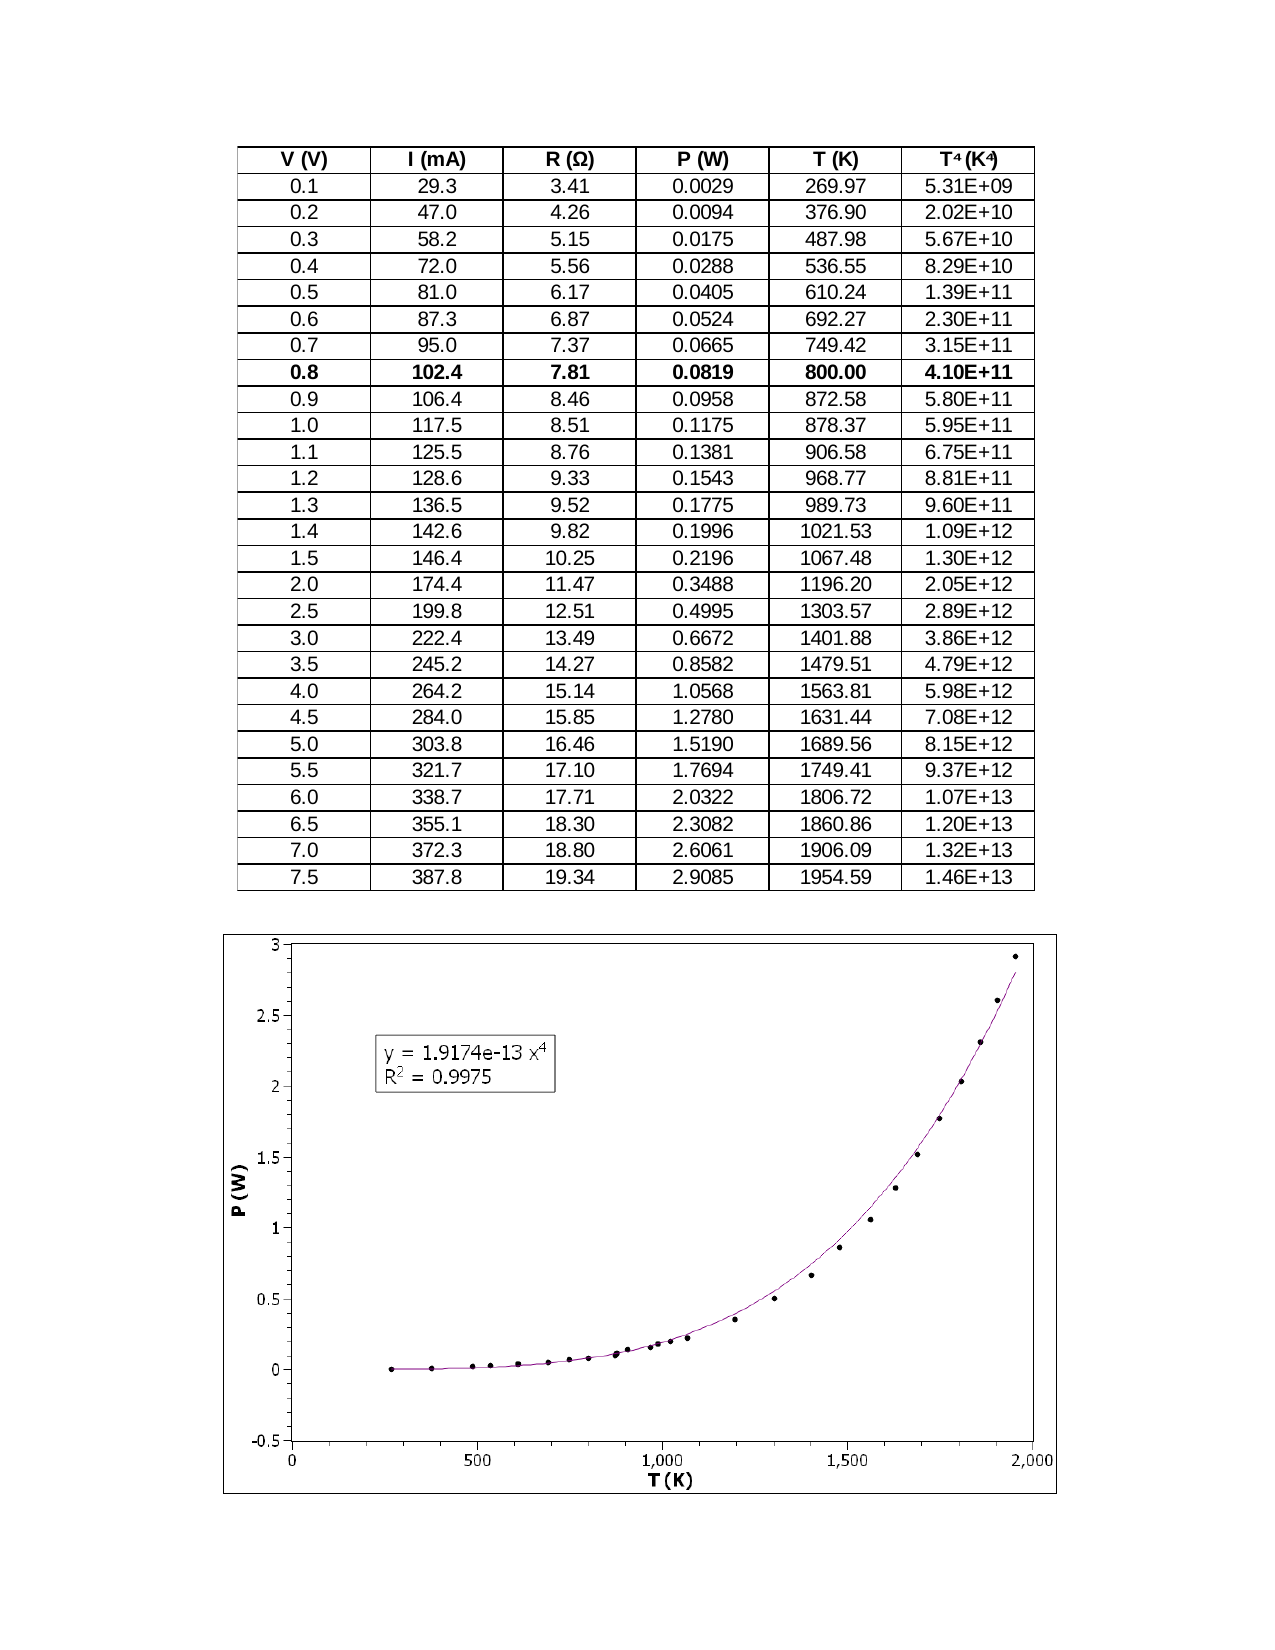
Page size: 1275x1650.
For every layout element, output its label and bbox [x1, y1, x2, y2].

picture [214, 925, 1065, 1500]
